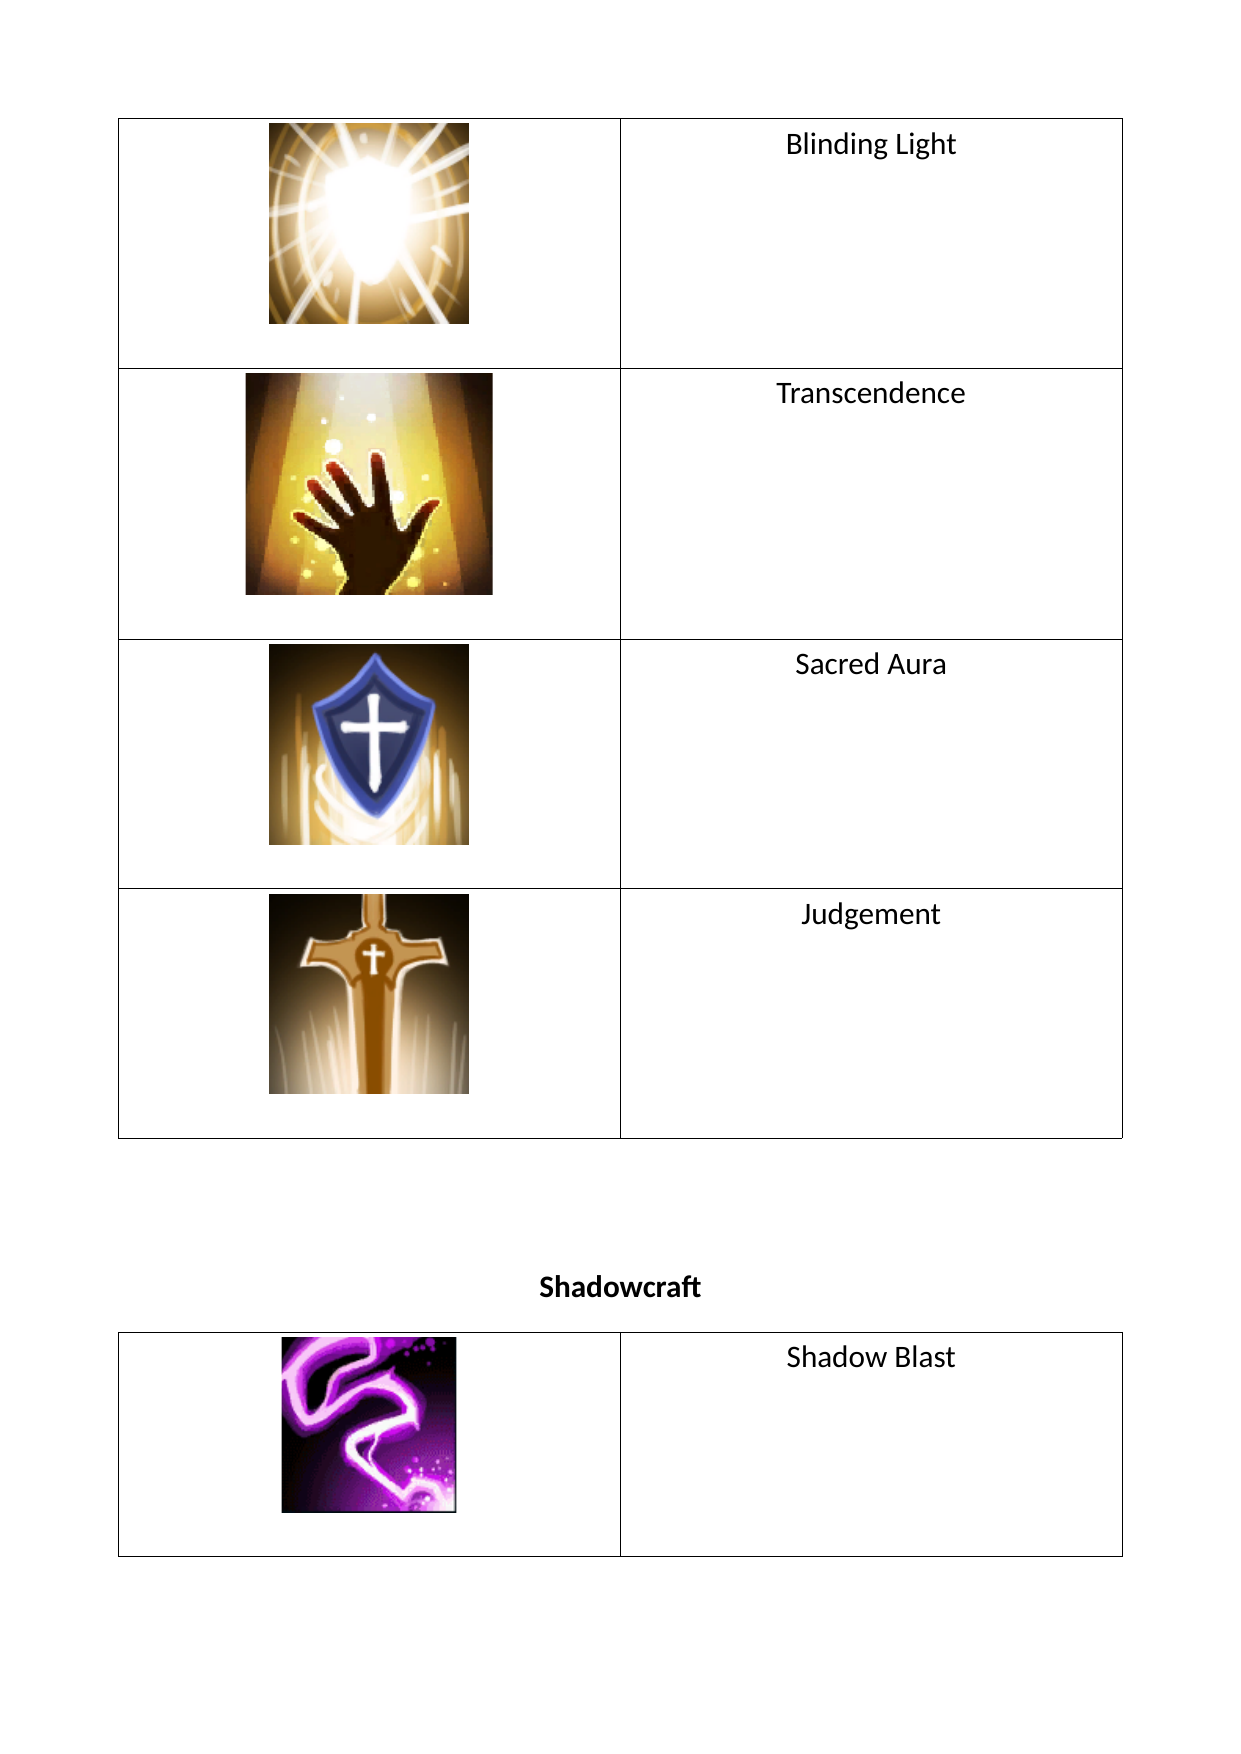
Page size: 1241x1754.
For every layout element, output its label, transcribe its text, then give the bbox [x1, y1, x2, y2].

table_cell Blinding Light [621, 119, 1122, 368]
picture [269, 123, 469, 324]
table_cell Transcendence [621, 369, 1122, 638]
picture [269, 644, 469, 845]
picture [281, 1337, 457, 1513]
text Shadowcraft [118, 1267, 1122, 1305]
picture [245, 373, 493, 595]
table_cell [119, 640, 620, 888]
picture [269, 894, 469, 1094]
table_cell [119, 119, 620, 368]
table_cell [119, 889, 620, 1138]
table_cell Sacred Aura [621, 640, 1122, 888]
table_header [119, 1333, 620, 1556]
table_cell Judgement [621, 889, 1122, 1138]
table_cell [119, 369, 620, 638]
table_header Shadow Blast [621, 1333, 1122, 1556]
